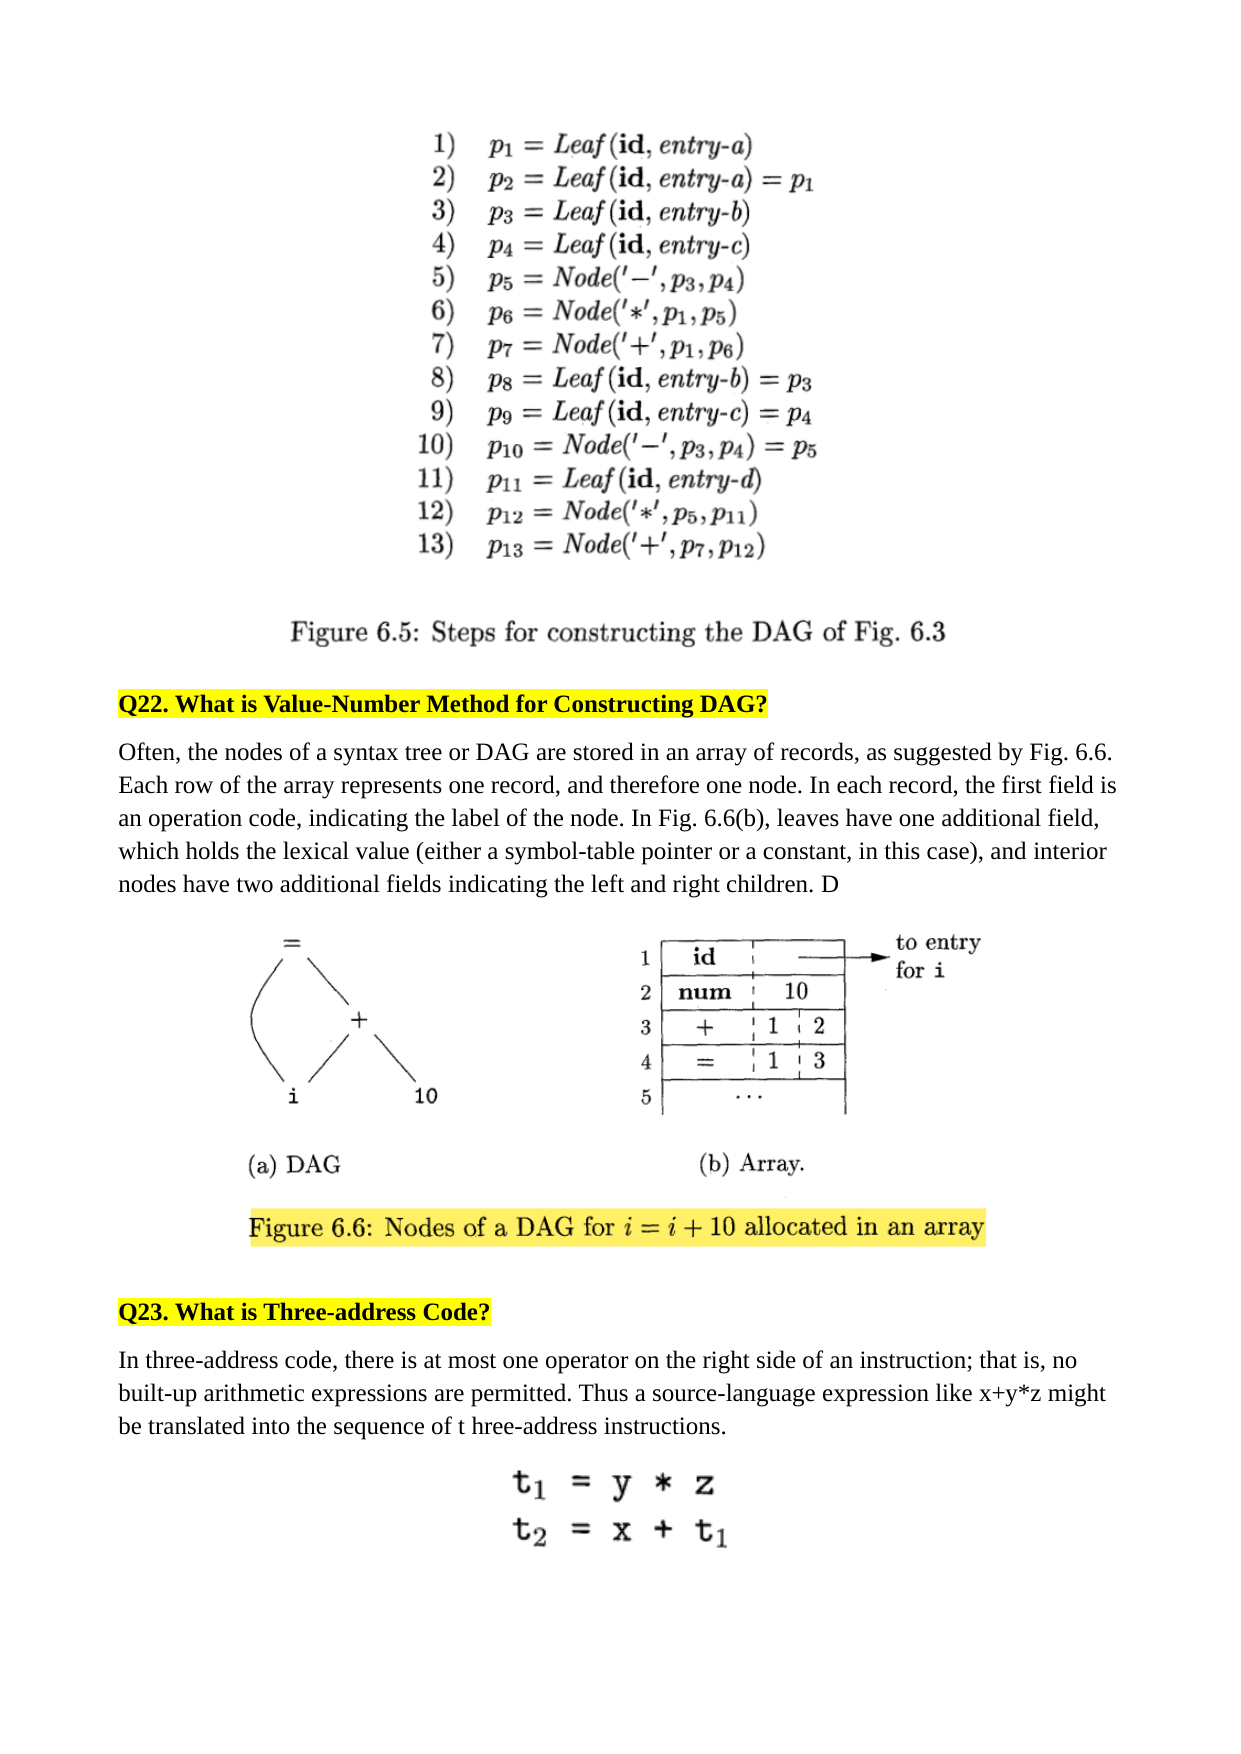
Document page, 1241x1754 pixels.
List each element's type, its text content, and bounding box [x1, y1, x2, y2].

text In three-address code, there is at most one operator on the right side of an instruction; that is, no built-up arithmetic expressions are permitted. Thus a source-language expression like x+y*z might be translated into the sequence of t hree-address instructions. [118, 1345, 1122, 1440]
picture [492, 1452, 749, 1581]
text Q22. What is Value-Number Method for Constructing DAG? [118, 689, 1122, 718]
text Often, the nodes of a syntax tree or DAG are stored in an array of records, as suggested by Fig. 6.6. Each row of the array represents one record, and therefore one node. In each record, the first field is an operation code, indicating the label of the node. In Fig. 6.6(b), leaves have one additional field, which holds the lexical value (either a symbol-table pointer or a constant, in this case), and interior nodes have two additional fields indicating the left and right children. D [118, 737, 1122, 898]
text Q23. What is Three-address Code? [118, 1297, 1122, 1326]
picture [238, 916, 1002, 1254]
picture [279, 118, 961, 657]
